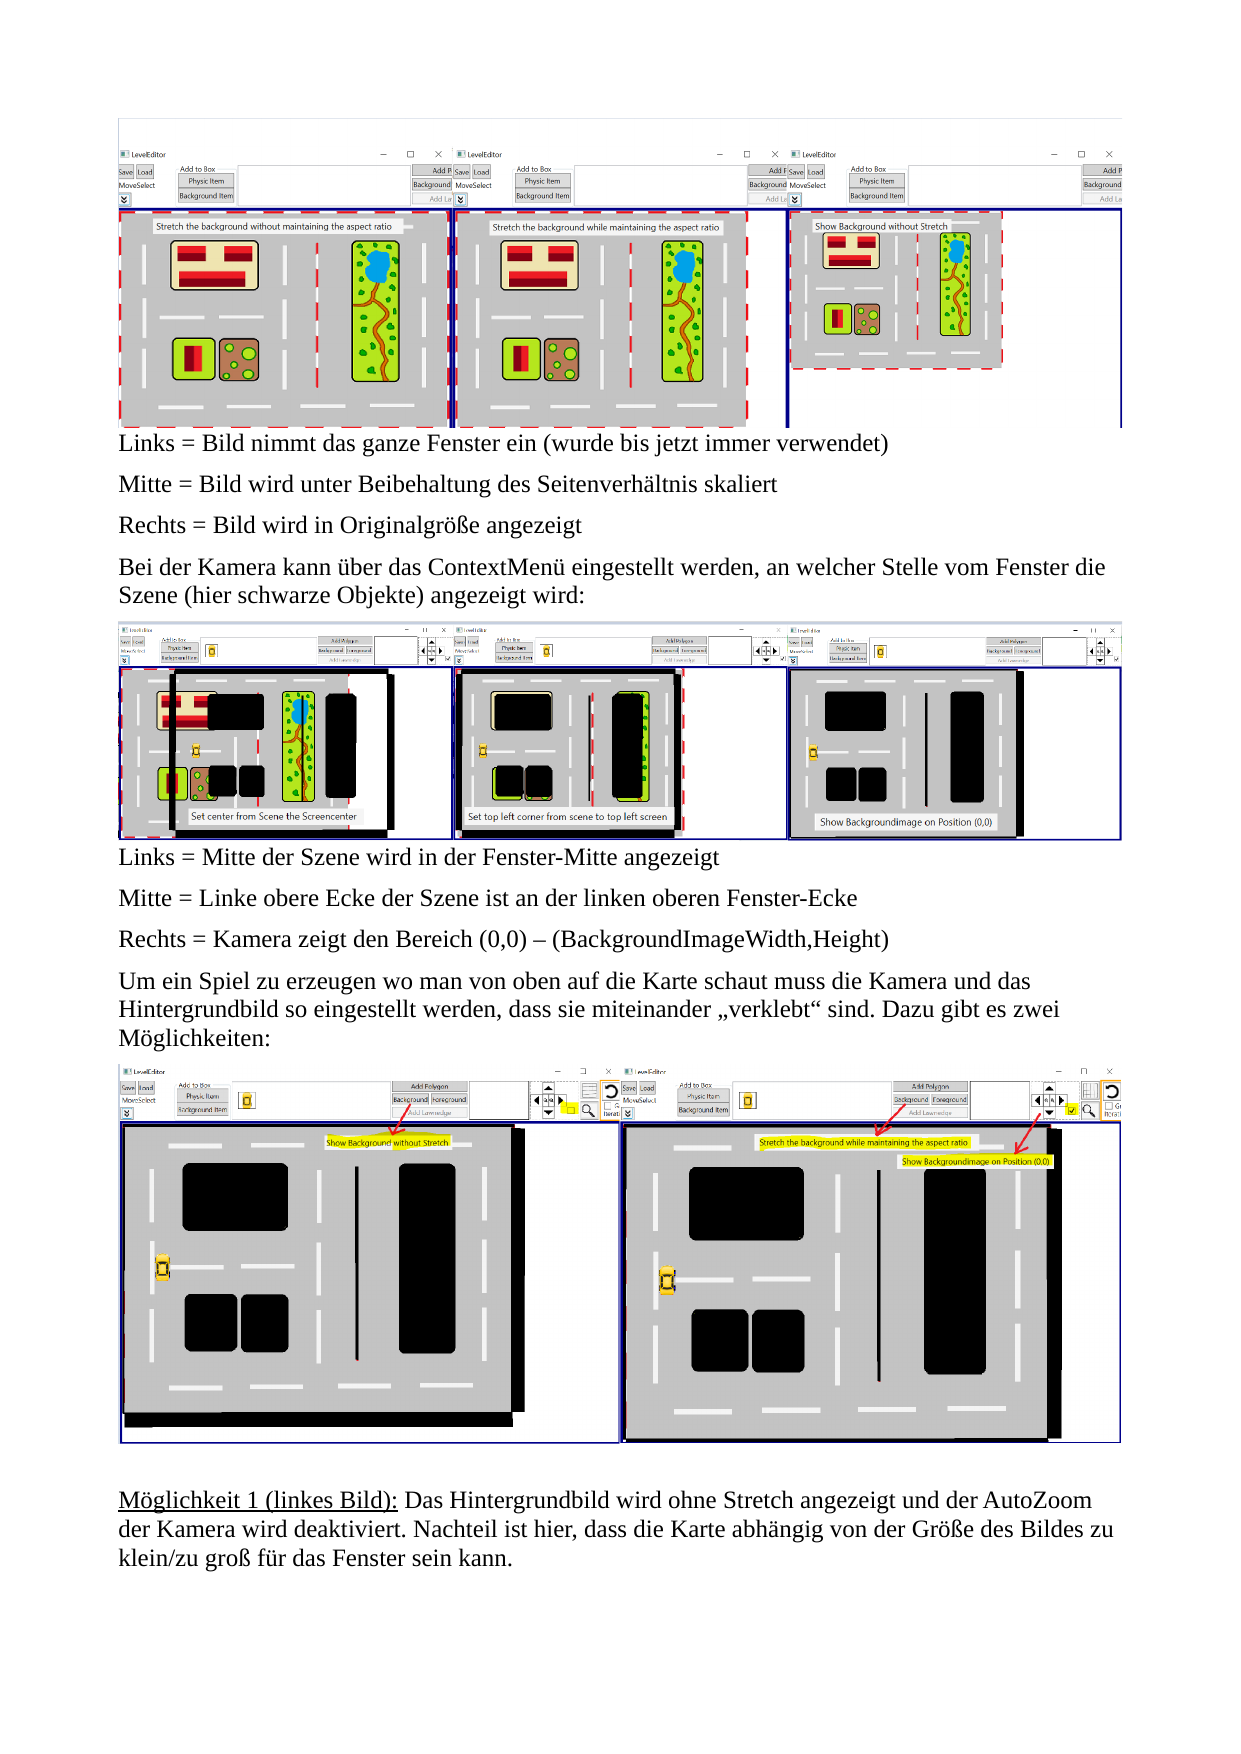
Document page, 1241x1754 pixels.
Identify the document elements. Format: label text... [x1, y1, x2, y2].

text Links = Mitte der Szene wird in der Fenster-Mitte angezeigt [118, 842, 1122, 871]
text Links = Bild nimmt das ganze Fenster ein (wurde bis jetzt immer verwendet) [118, 428, 1122, 457]
text Um ein Spiel zu erzeugen wo man von oben auf die Karte schaut muss die Kamera und das Hintergrundbild so eingestellt werden, dass sie miteinander „verklebt“ sind. Dazu gibt es zwei Möglichkeiten: [118, 966, 1122, 1052]
text Mitte = Bild wird unter Beibehaltung des Seitenverhältnis skaliert [118, 469, 1122, 498]
text Bei der Kamera kann über das ContextMenü eingestellt werden, an welcher Stelle vom Fenster die Szene (hier schwarze Objekte) angezeigt wird: [118, 552, 1122, 609]
text Mitte = Linke obere Ecke der Szene ist an der linken oberen Fenster-Ecke [118, 883, 1122, 912]
text Rechts = Kamera zeigt den Bereich (0,0) – (BackgroundImageWidth,Height) [118, 924, 1122, 953]
text Rechts = Bild wird in Originalgröße angezeigt [118, 510, 1122, 539]
text Möglichkeit 1 (linkes Bild): Das Hintergrundbild wird ohne Stretch angezeigt und der AutoZoom der Kamera wird deaktiviert. Nachteil ist hier, dass die Karte abhängig von der Größe des Bildes zu klein/zu groß für das Fenster sein kann. [118, 1485, 1122, 1571]
picture [118, 1064, 1123, 1444]
picture [118, 621, 1123, 842]
picture [118, 118, 1123, 428]
